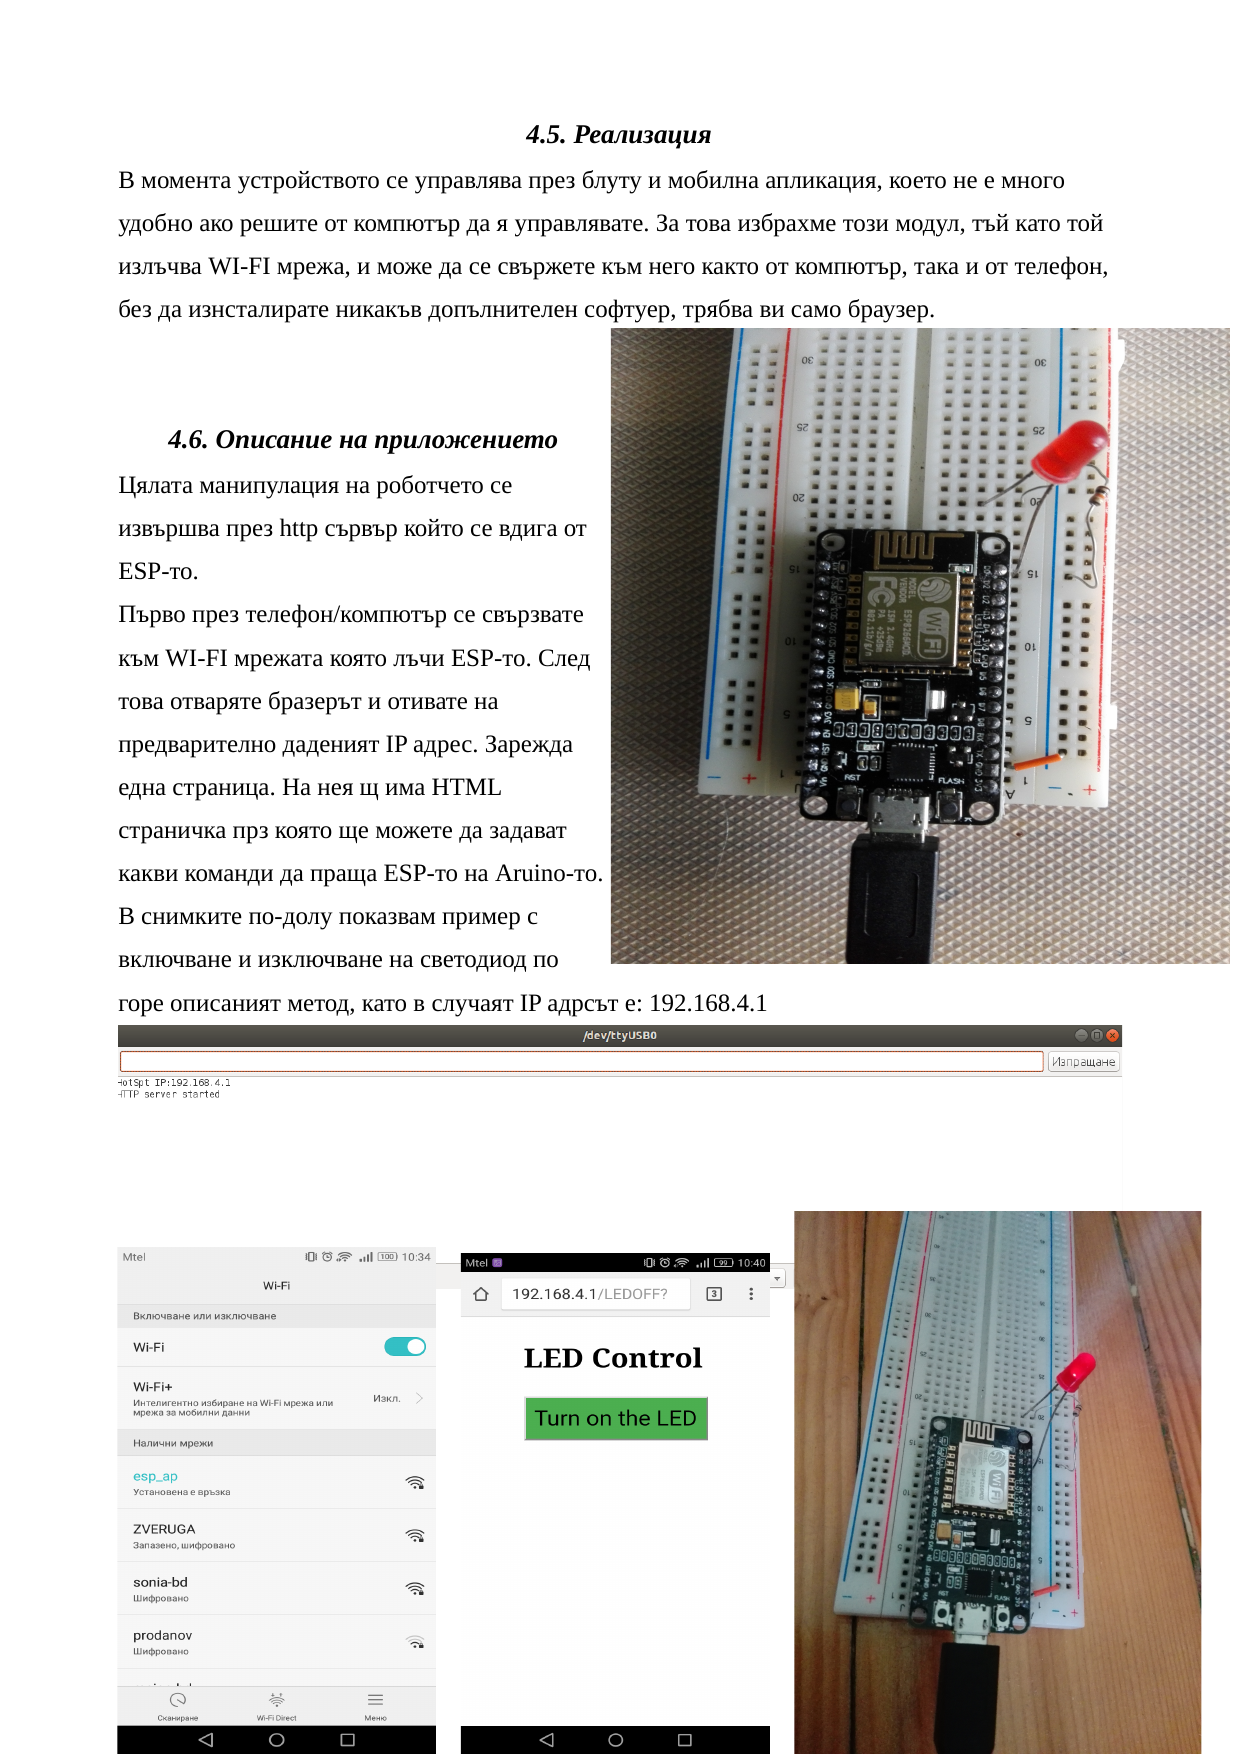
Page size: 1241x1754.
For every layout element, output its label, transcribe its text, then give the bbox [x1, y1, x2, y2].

picture [610, 328, 1230, 964]
text 4.6. Описание на приложението [118, 423, 610, 455]
text В снимките по-долу показвам пример с включване и изключване на светодиод по горе описаният метод, като в случаят IP адрсът е: 192.168.4.1 [118, 901, 1122, 1016]
text В момента устройството се управлява през блуту и мобилна апликация, което не е много удобно ако решите от компютър да я управлявате. За това избрахме този модул, тъй като той излъчва WI-FI мрежа, и може да се свържете към него както от компютър, така и от телефон, без да изнсталирате никакъв допълнителен софтуер, трябва ви само браузер. [118, 165, 1122, 323]
text 4.5. Реализация [118, 118, 1122, 149]
text Цялата манипулация на роботчето се извършва през http сървър който се вдига от ESP-то. [118, 470, 610, 585]
text Първо през телефон/компютър се свързвате към WI-FI мрежата която лъчи ESP-то. След това отваряте бразерът и отивате на предварително даденият IP адрес. Зарежда една страница. На нея щ има HTML страничка прз която ще можете да задават какви команди да праща ESP-то на Aruino-то. [118, 599, 610, 887]
picture [117, 1025, 1202, 1754]
